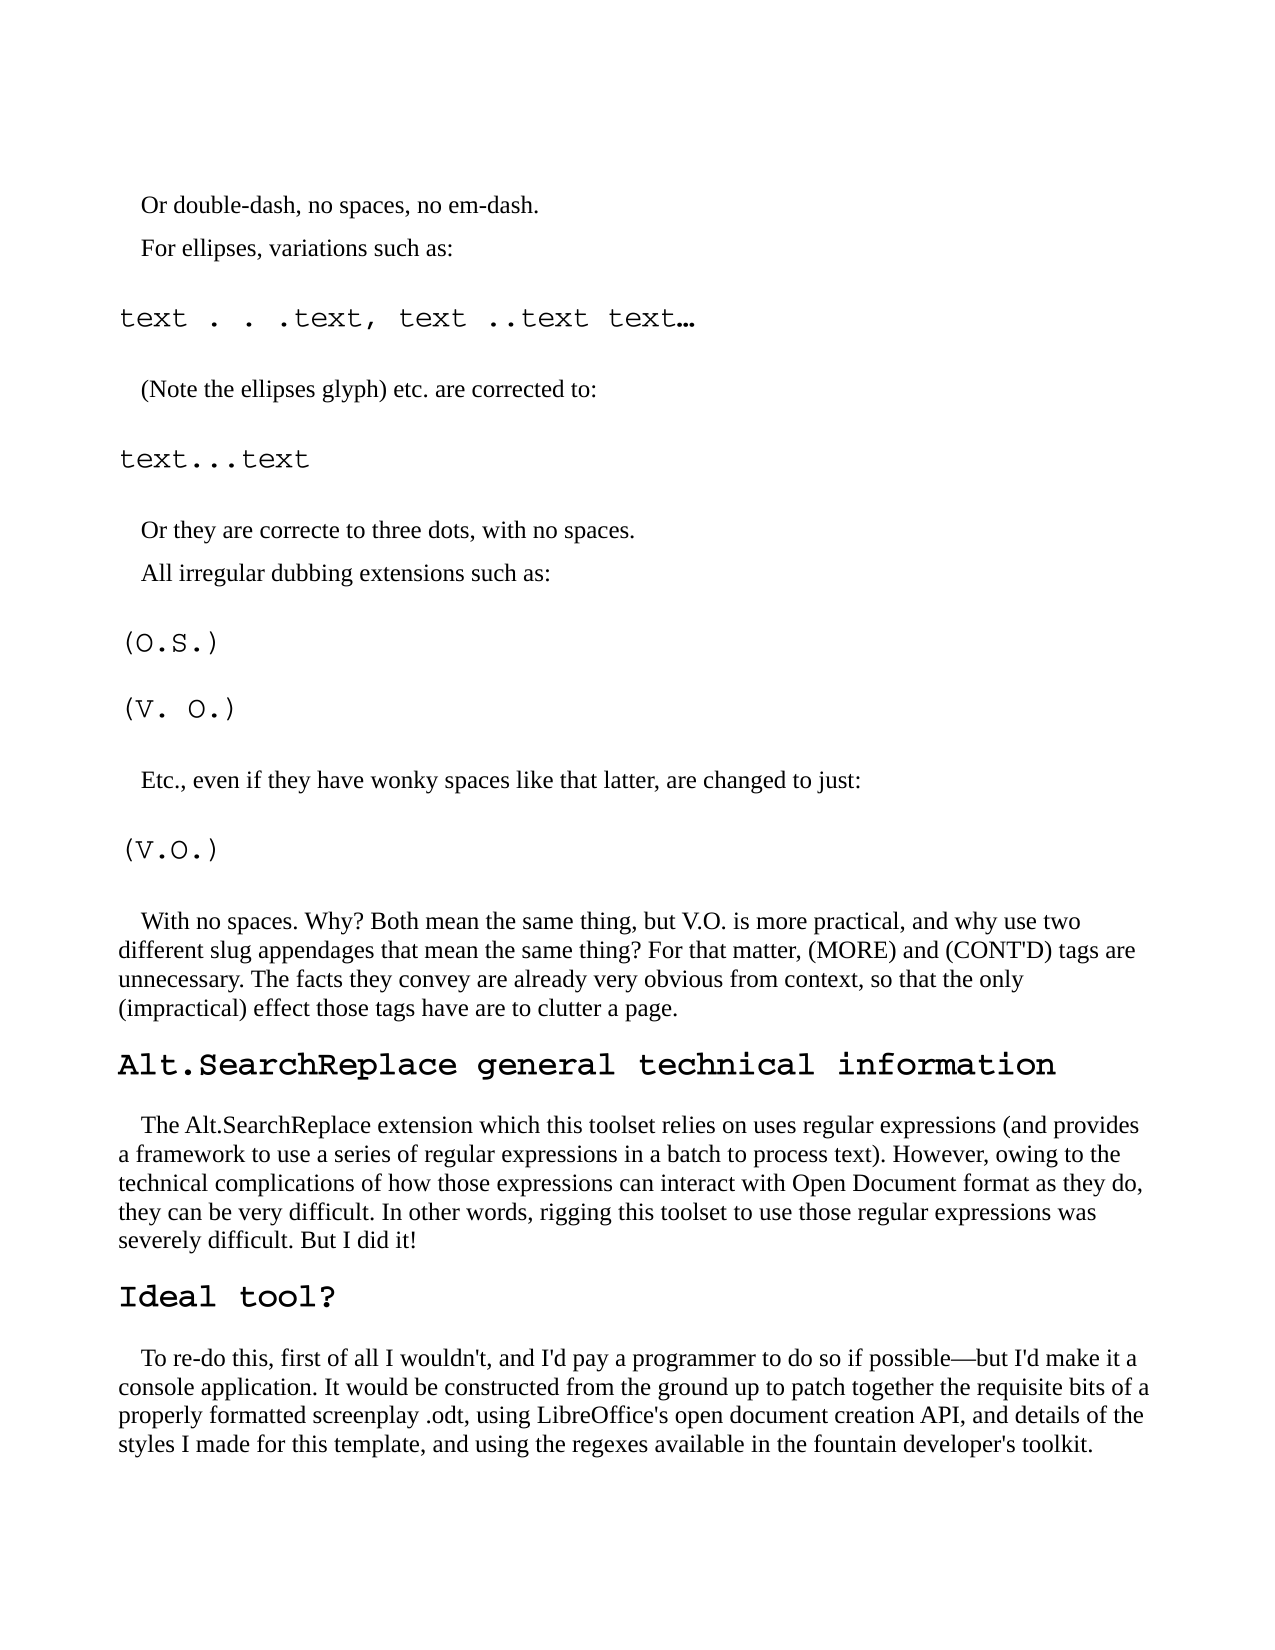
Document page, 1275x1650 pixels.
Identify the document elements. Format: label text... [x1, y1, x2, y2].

text All irregular dubbing extensions such as: [118, 558, 1157, 586]
subtitle Alt.SearchReplace general technical information [118, 1046, 1157, 1084]
text text...text [118, 443, 1157, 476]
subtitle Ideal tool? [118, 1279, 1157, 1317]
text (O.S.) [118, 627, 1157, 660]
text To re-do this, first of all I wouldn't, and I'd pay a programmer to do so if possible—but I'd make it a console application. It would be constructed from the ground up to patch together the requisite bits of a properly formatted screenplay .odt, using LibreOffice's open document creation API, and details of the styles I made for this template, and using the regexes available in the fountain developer's toolkit. [118, 1343, 1157, 1458]
text The Alt.SearchReplace extension which this toolset relies on uses regular expressions (and provides a framework to use a series of regular expressions in a batch to process text). However, owing to the technical complications of how those expressions can interact with Open Document format as they do, they can be very difficult. In other words, rigging this toolset to use those regular expressions was severely difficult. But I did it! [118, 1110, 1157, 1254]
text (V.O.) [118, 834, 1157, 867]
text (Note the ellipses glyph) etc. are corrected to: [118, 374, 1157, 403]
text (V. O.) [118, 693, 1157, 726]
text Or they are correcte to three dots, with no spaces. [118, 515, 1157, 544]
text text . . .text, text ..text text… [118, 302, 1157, 335]
text Or double-dash, no spaces, no em-dash. [118, 190, 1157, 219]
text With no spaces. Why? Both mean the same thing, but V.O. is more practical, and why use two different slug appendages that mean the same thing? For that matter, (MORE) and (CONT'D) tags are unnecessary. The facts they convey are already very obvious from context, so that the only (impractical) effect those tags have are to clutter a page. [118, 906, 1157, 1021]
text For ellipses, variations such as: [118, 233, 1157, 261]
text Etc., even if they have wonky spaces like that latter, are changed to just: [118, 765, 1157, 794]
